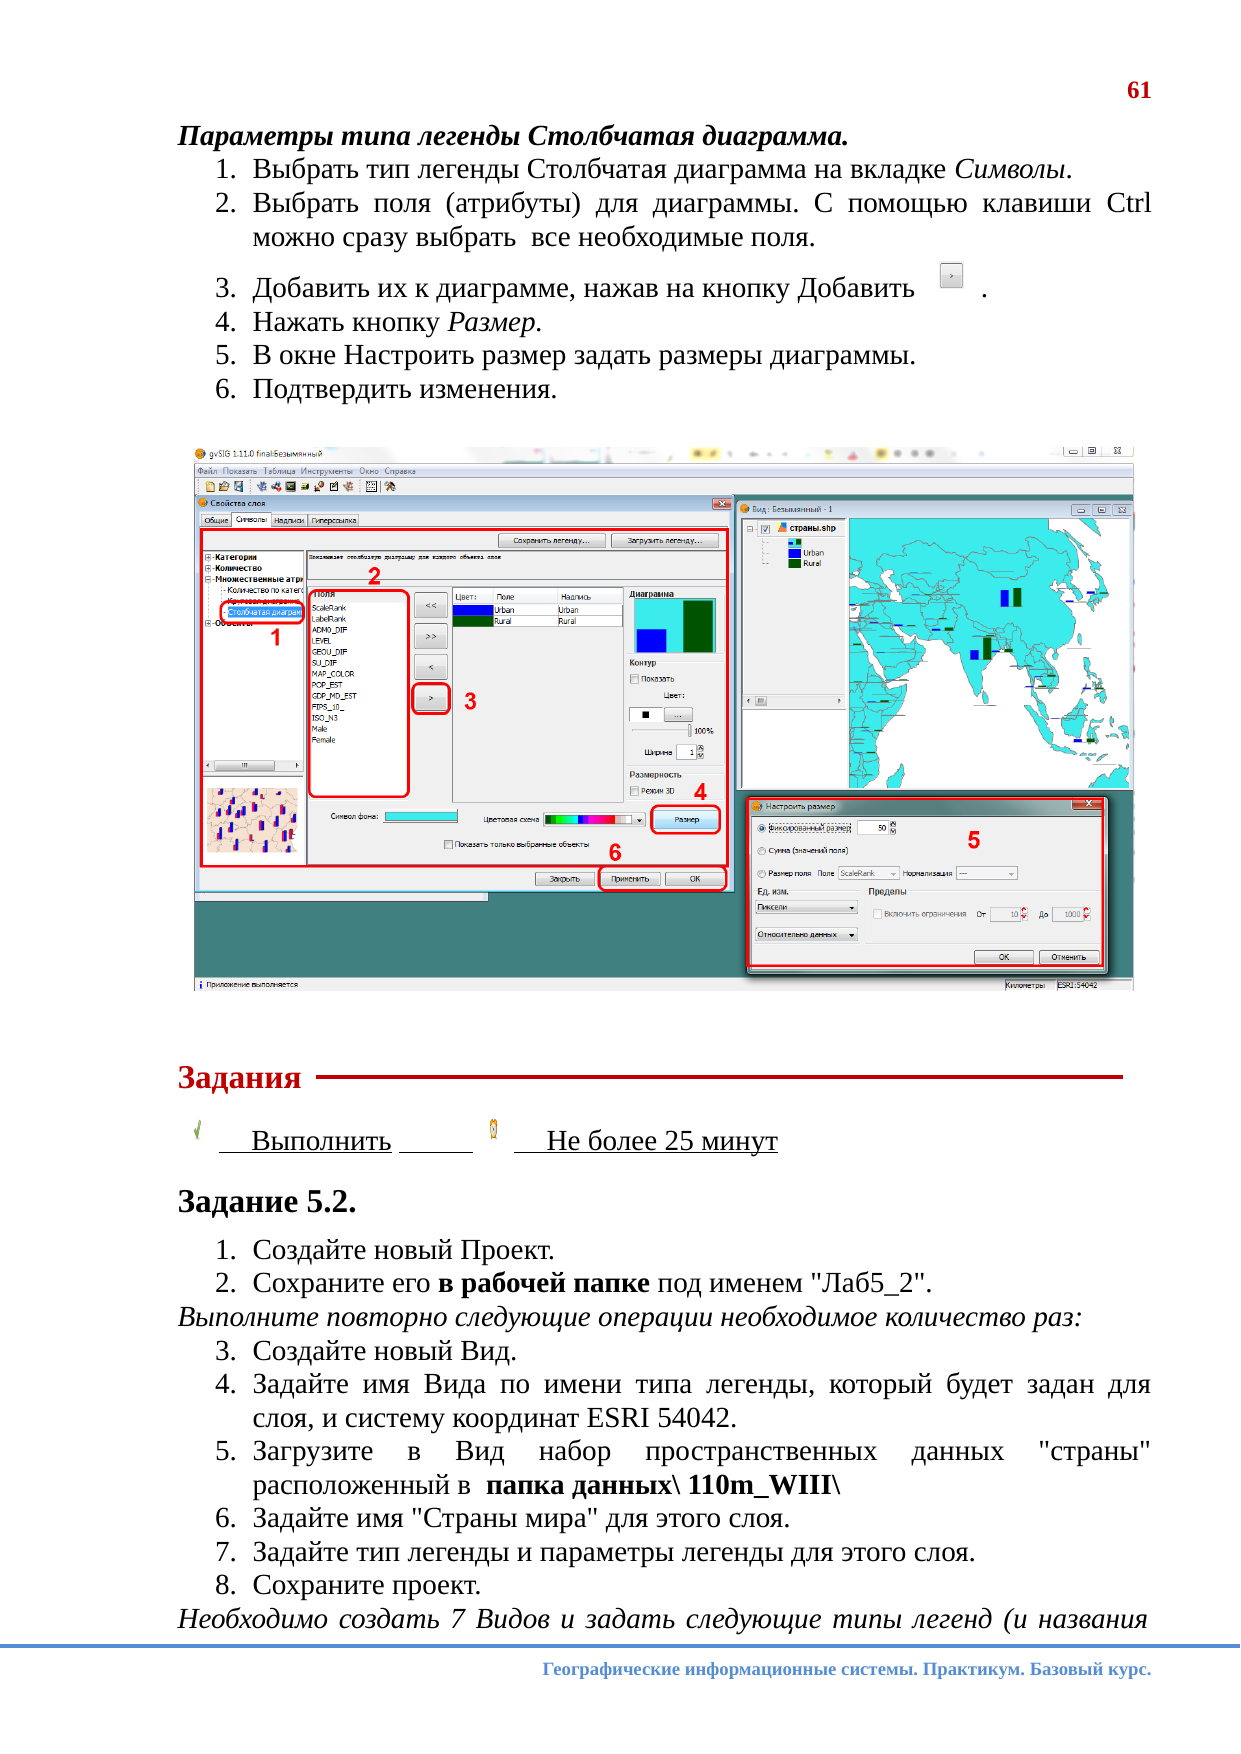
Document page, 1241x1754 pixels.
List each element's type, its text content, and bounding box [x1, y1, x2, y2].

list Выбрать поля (атрибуты) для диаграммы. С помощью клавиши Ctrl можно сразу выбрать все необходимые поля. [215, 185, 1152, 252]
picture [489, 1117, 498, 1141]
list Задайте имя "Страны мира" для этого слоя. [215, 1500, 1152, 1534]
text Выполните повторно следующие операции необходимое количество раз: [177, 1299, 1152, 1333]
picture [193, 447, 1136, 991]
text Выполнить Не более 25 минут [177, 1108, 1152, 1156]
list Создайте новый Проект. [215, 1232, 1152, 1266]
list Выбрать тип легенды Столбчатая диаграмма на вкладке Символы. [215, 152, 1152, 185]
list Задайте тип легенды и параметры легенды для этого слоя. [215, 1534, 1152, 1567]
text Параметры типа легенды Столбчатая диаграмма. [177, 118, 1152, 152]
list Нажать кнопку Размер. [215, 304, 1152, 337]
picture [939, 261, 964, 289]
list Создайте новый Вид. [215, 1333, 1152, 1366]
text Необходимо создать 7 Видов и задать следующие типы легенд (и названия [177, 1601, 1152, 1634]
list В окне Настроить размер задать размеры диаграммы. [215, 337, 1152, 371]
list Сохраните проект. [215, 1567, 1152, 1601]
list Добавить их к диаграмме, нажав на кнопку Добавить . [215, 252, 1152, 304]
list Сохраните его в рабочей папке под именем "Лаб5_2". [215, 1266, 1152, 1299]
list Загрузите в Вид набор пространственных данных "страны" расположенный в папка данных\ 110m_WIII\ [215, 1433, 1152, 1500]
list Подтвердить изменения. [215, 371, 1152, 404]
picture [193, 1117, 202, 1141]
text Задания [177, 1058, 1152, 1096]
list Задайте имя Вида по имени типа легенды, который будет задан для слоя, и систему координат ESRI 54042. [215, 1366, 1152, 1433]
text Задание 5.2. [177, 1181, 1152, 1219]
